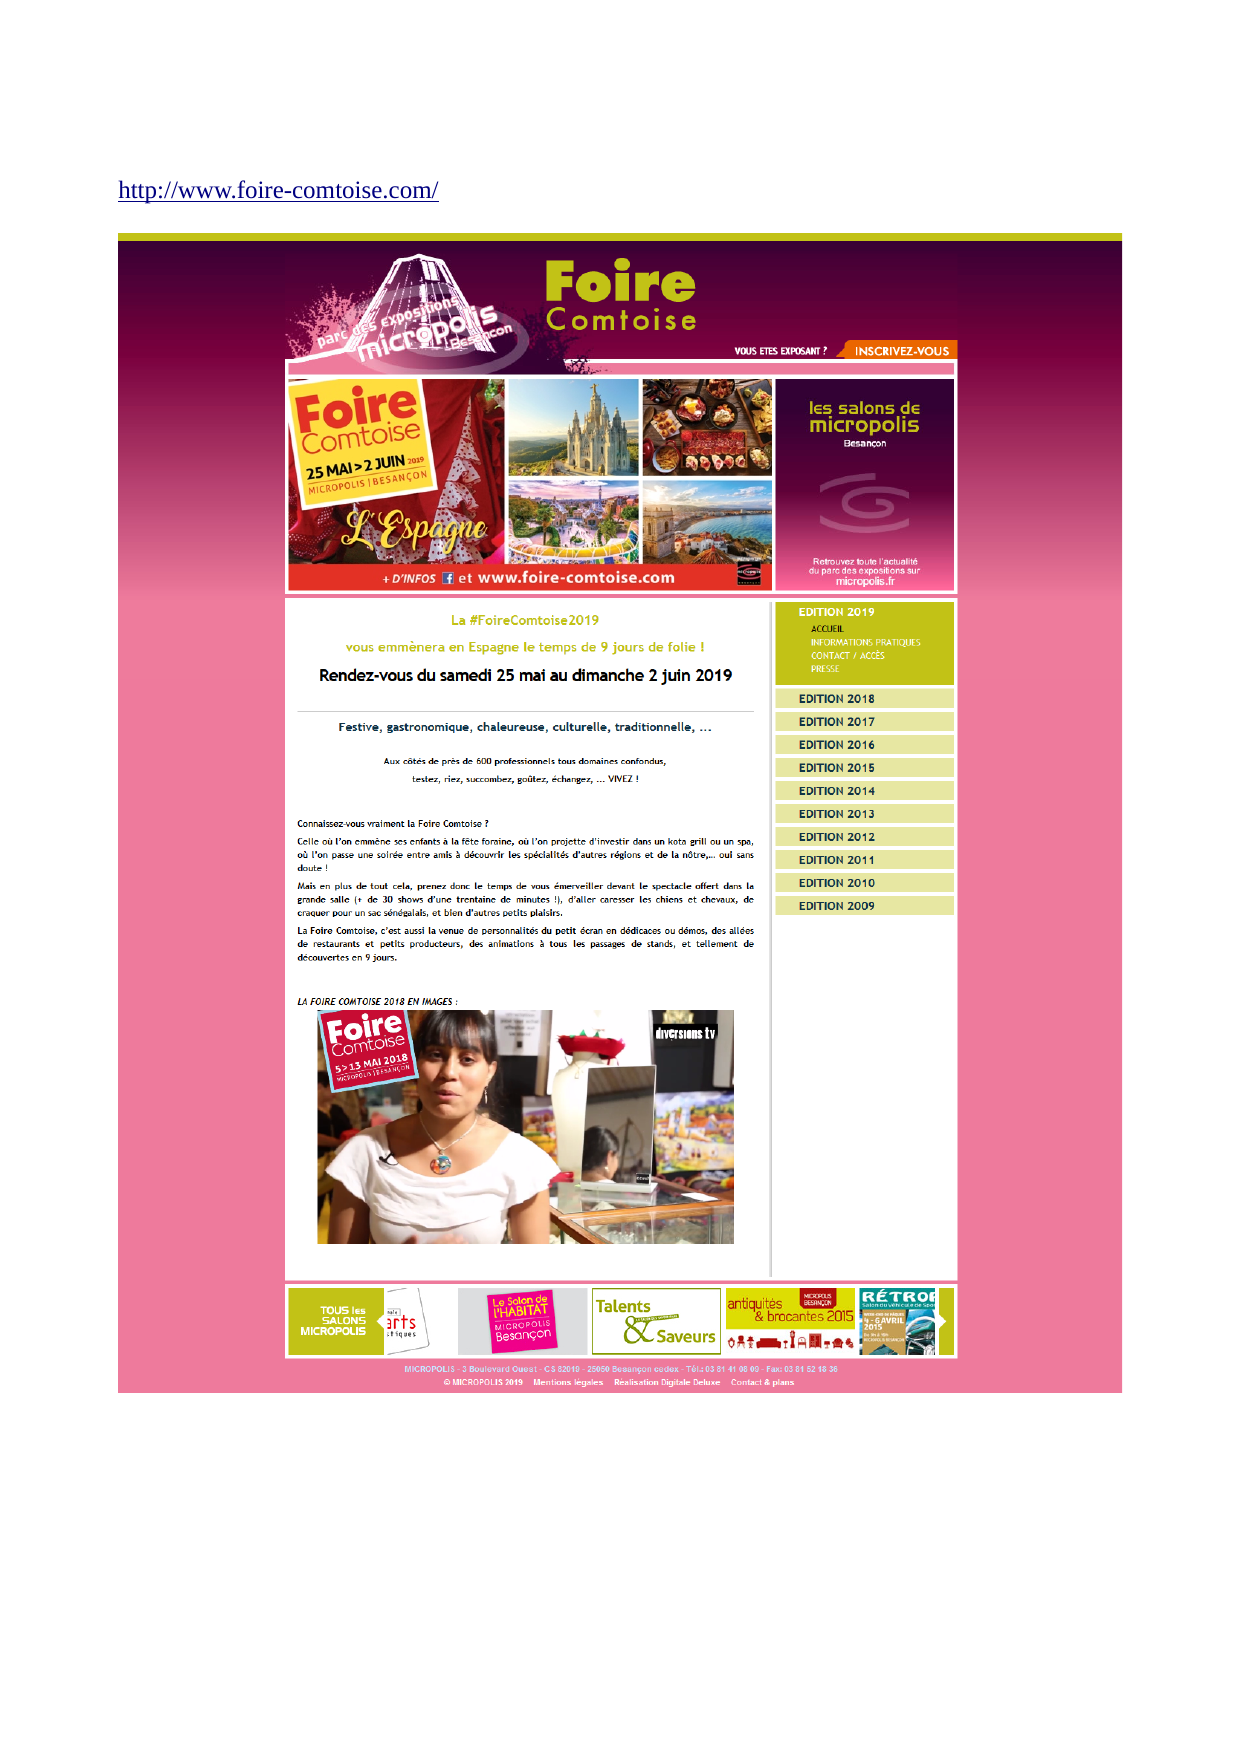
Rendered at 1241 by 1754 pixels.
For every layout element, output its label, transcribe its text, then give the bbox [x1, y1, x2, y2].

text http://www.foire-comtoise.com/ [118, 176, 1122, 204]
picture [118, 233, 1123, 1393]
